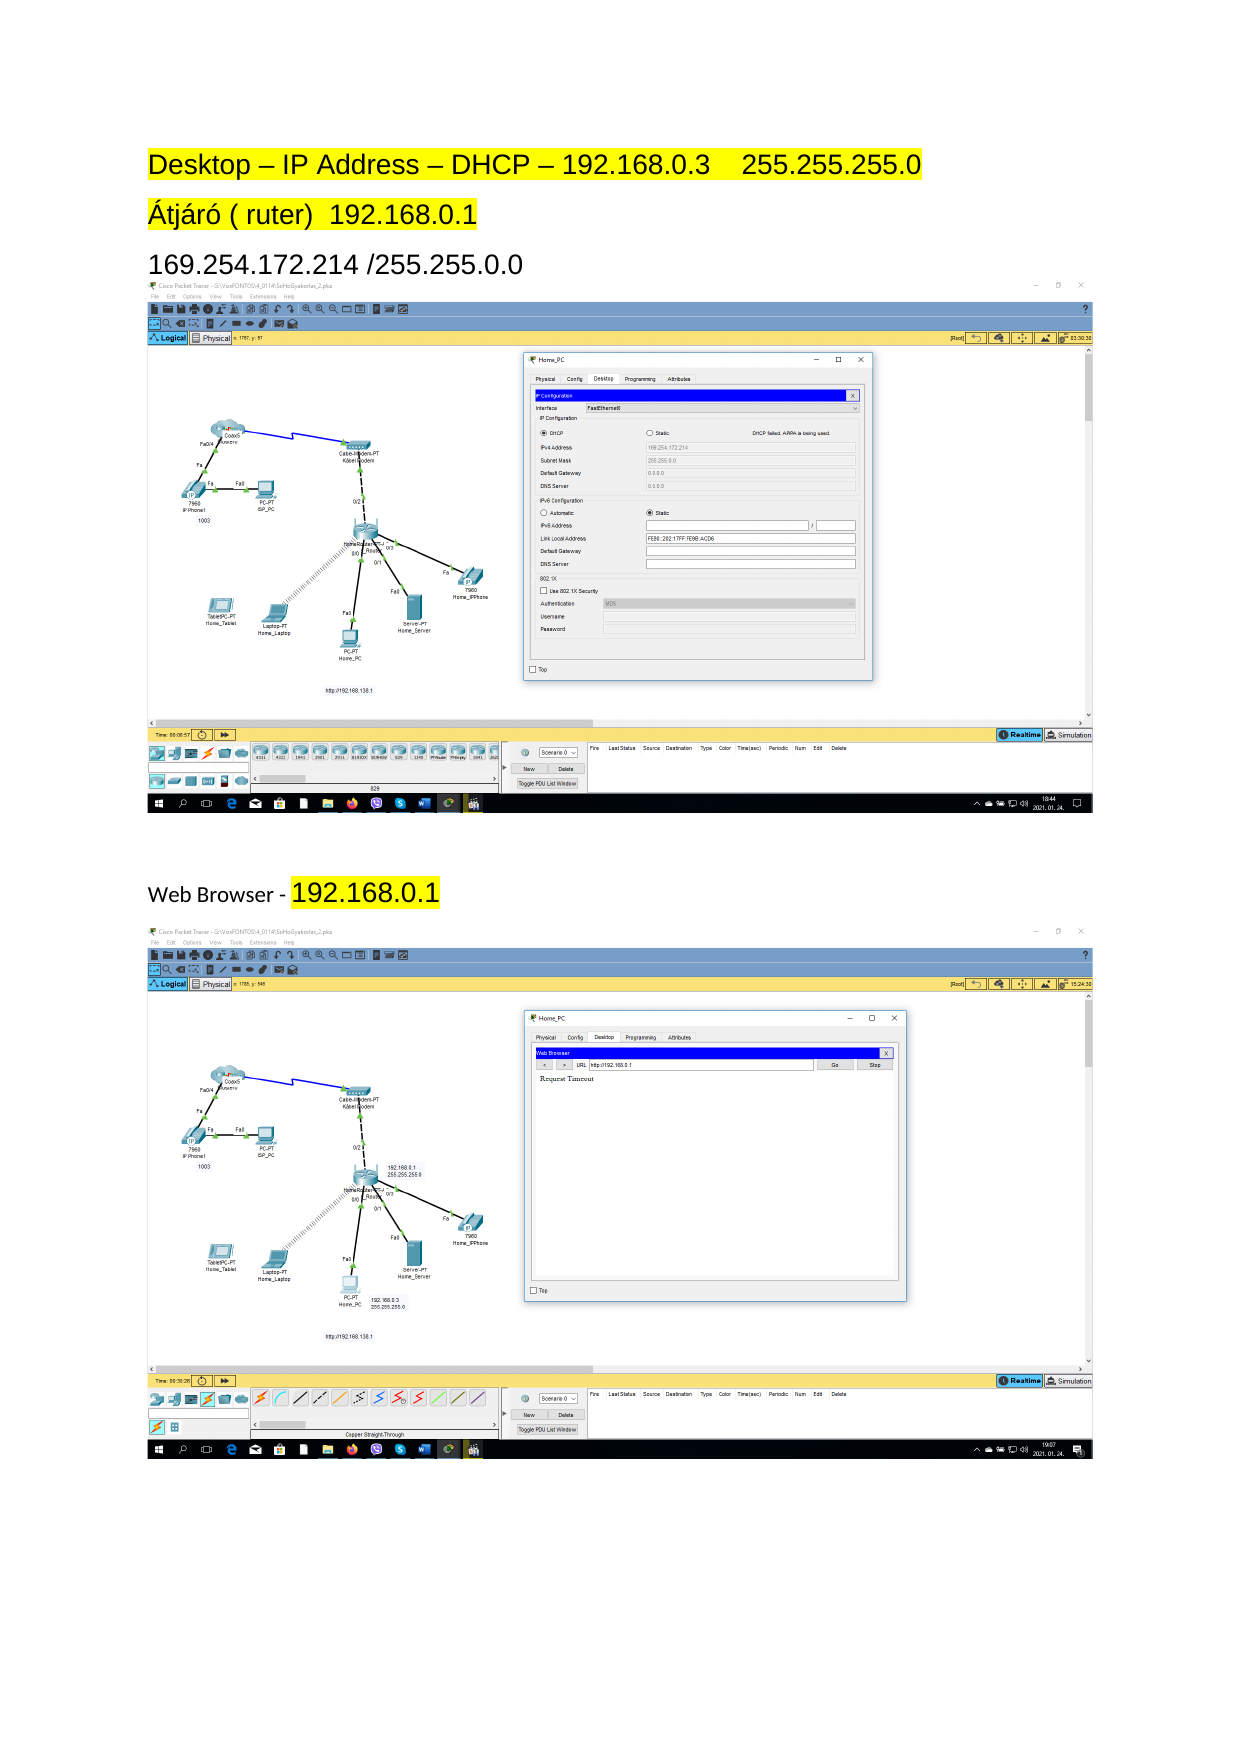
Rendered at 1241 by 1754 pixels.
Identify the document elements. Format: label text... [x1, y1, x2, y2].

text 169.254.172.214 /255.255.0.0 [148, 248, 1093, 280]
text Desktop – IP Address – DHCP – 192.168.0.3 255.255.255.0 [148, 148, 1093, 180]
text Átjáró ( ruter) 192.168.0.1 [148, 198, 1093, 230]
text Web Browser - 192.168.0.1 [148, 876, 1093, 909]
